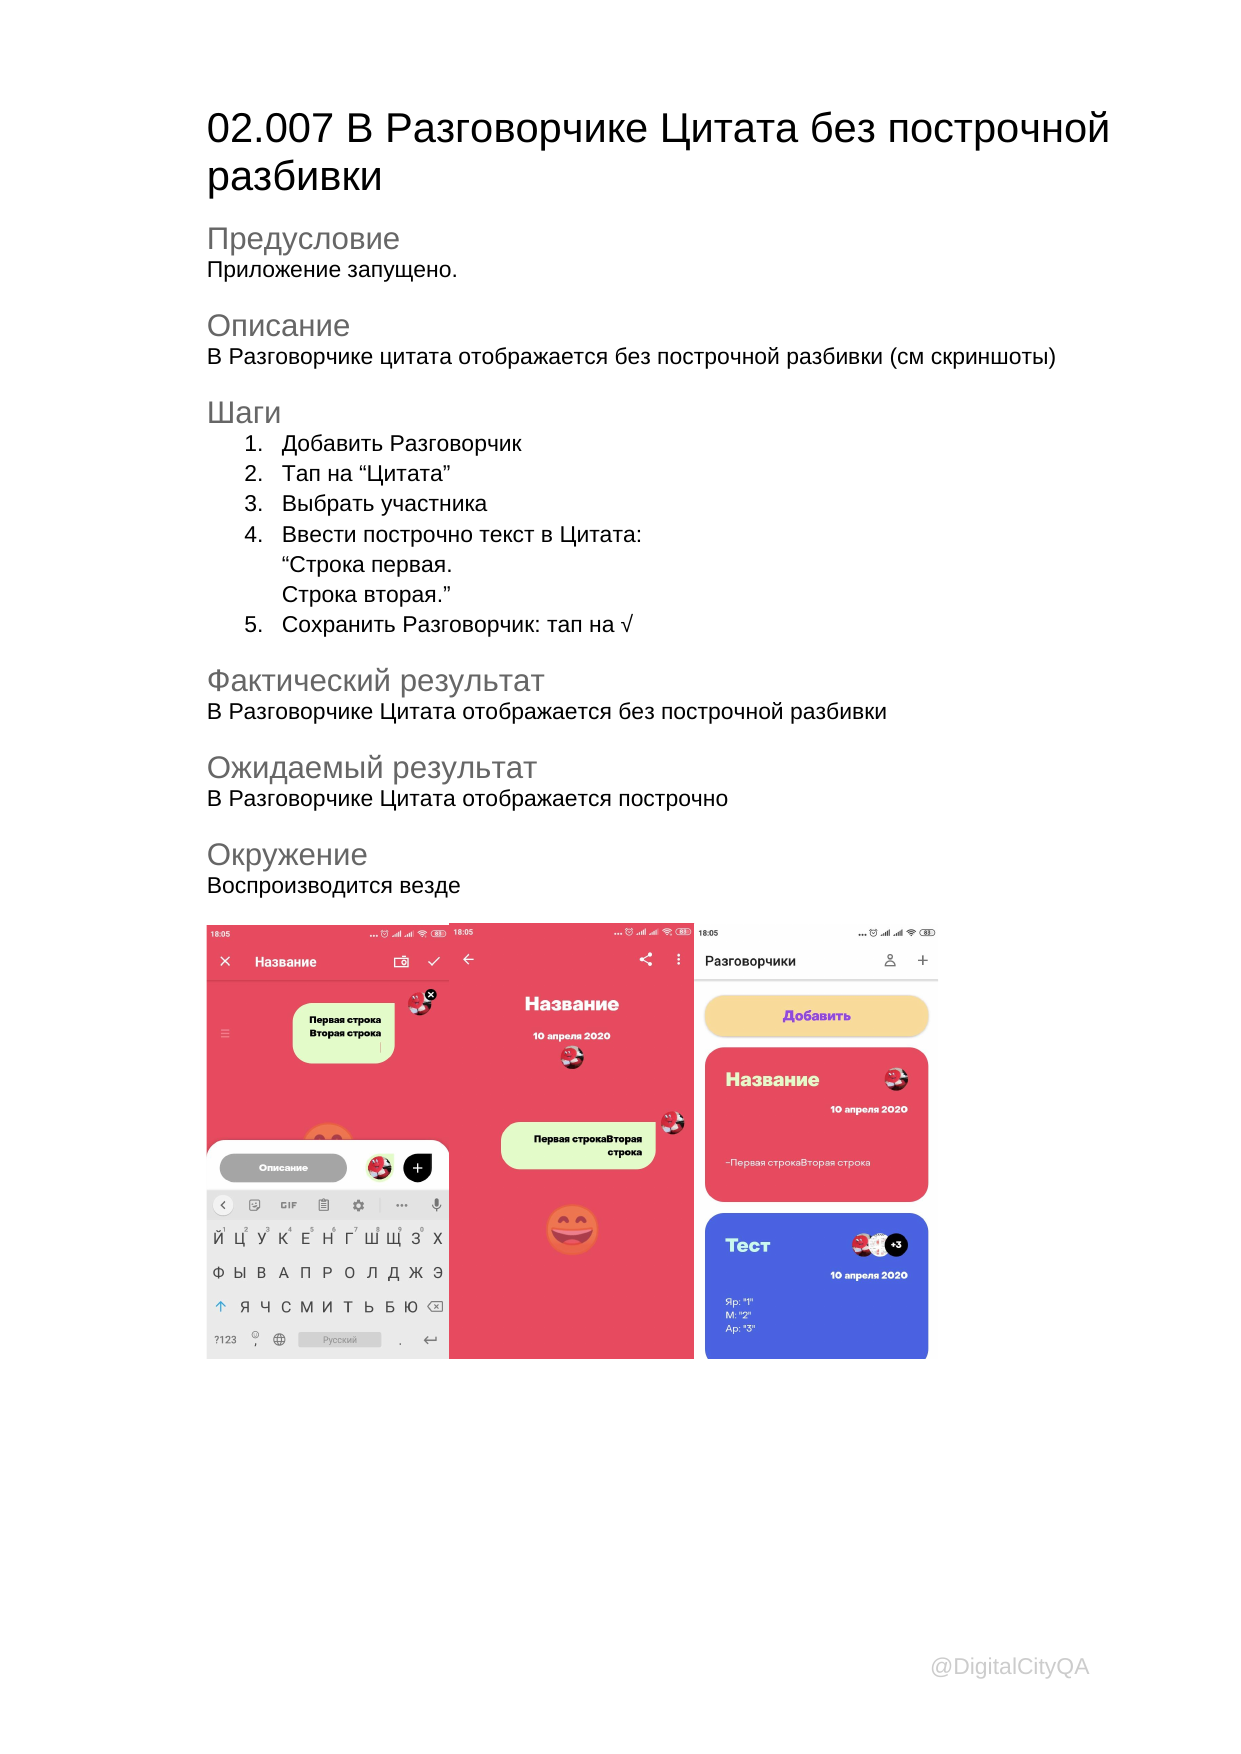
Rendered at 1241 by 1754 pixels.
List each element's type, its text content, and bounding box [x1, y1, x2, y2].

text “Строка первая. Строка вторая.” [282, 551, 1122, 607]
subtitle Ожидаемый результат [207, 749, 1122, 785]
text Воспроизводится везде [207, 872, 1122, 898]
list Добавить Разговорчик [244, 430, 1122, 456]
subtitle Предусловие [207, 220, 1122, 256]
subtitle 02.007 В Разговорчике Цитата без построчной разбивки [207, 103, 1122, 199]
subtitle Фактический результат [207, 662, 1122, 698]
text В Разговорчике Цитата отображается построчно [207, 785, 1122, 811]
subtitle Окружение [207, 836, 1122, 872]
text Приложение запущено. [207, 256, 1122, 282]
picture [206, 923, 939, 1359]
list Сохранить Разговорчик: тап на √ [244, 611, 1122, 637]
list Ввести построчно текст в Цитата: [244, 521, 1122, 547]
subtitle Шаги [207, 394, 1122, 430]
subtitle Описание [207, 307, 1122, 343]
list Тап на “Цитата” [244, 460, 1122, 486]
text В Разговорчике Цитата отображается без построчной разбивки [207, 698, 1122, 724]
list Выбрать участника [244, 490, 1122, 517]
text В Разговорчике цитата отображается без построчной разбивки (см скриншоты) [207, 343, 1122, 369]
